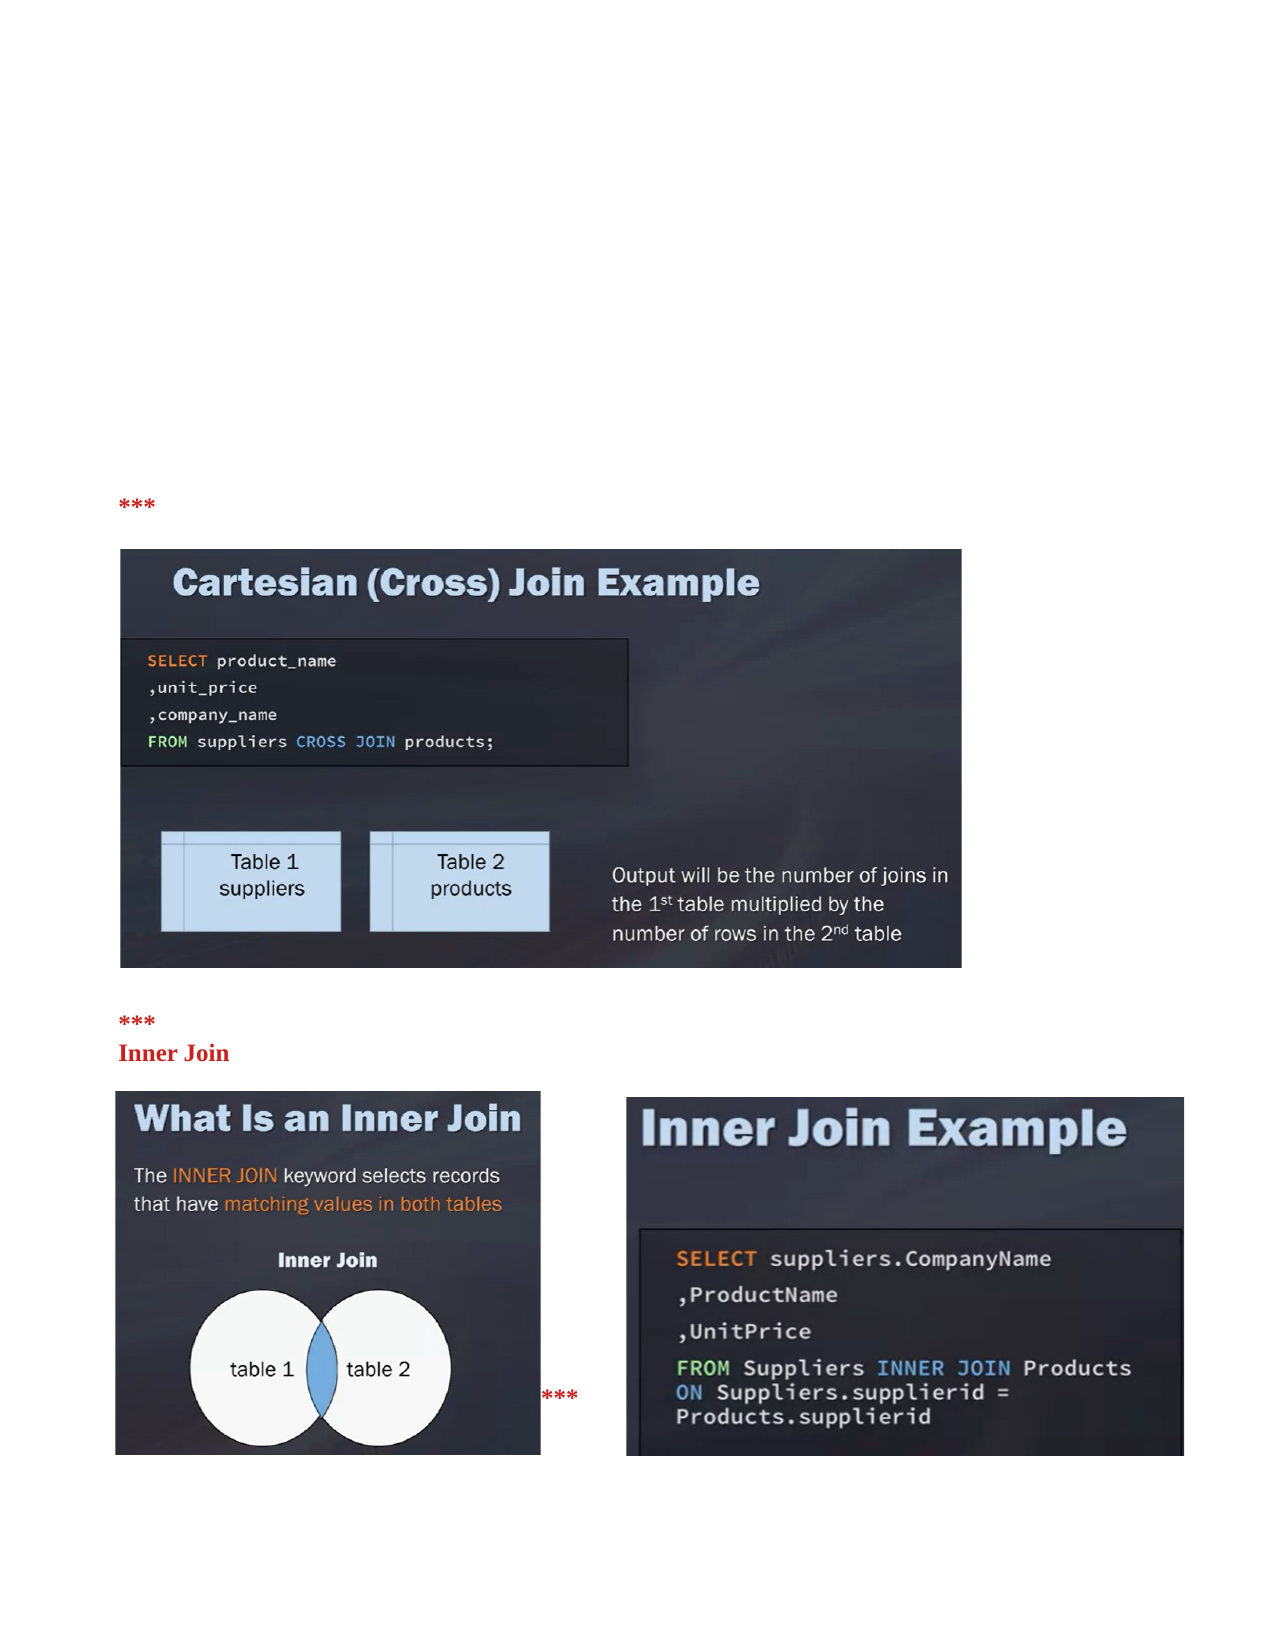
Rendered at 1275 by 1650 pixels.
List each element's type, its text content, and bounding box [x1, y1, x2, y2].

text Inner Join [118, 1038, 1157, 1067]
text *** [541, 1383, 626, 1412]
picture [626, 1097, 1185, 1456]
picture [120, 549, 962, 968]
text *** [118, 492, 1157, 521]
text *** [118, 1009, 1157, 1038]
picture [115, 1091, 541, 1455]
